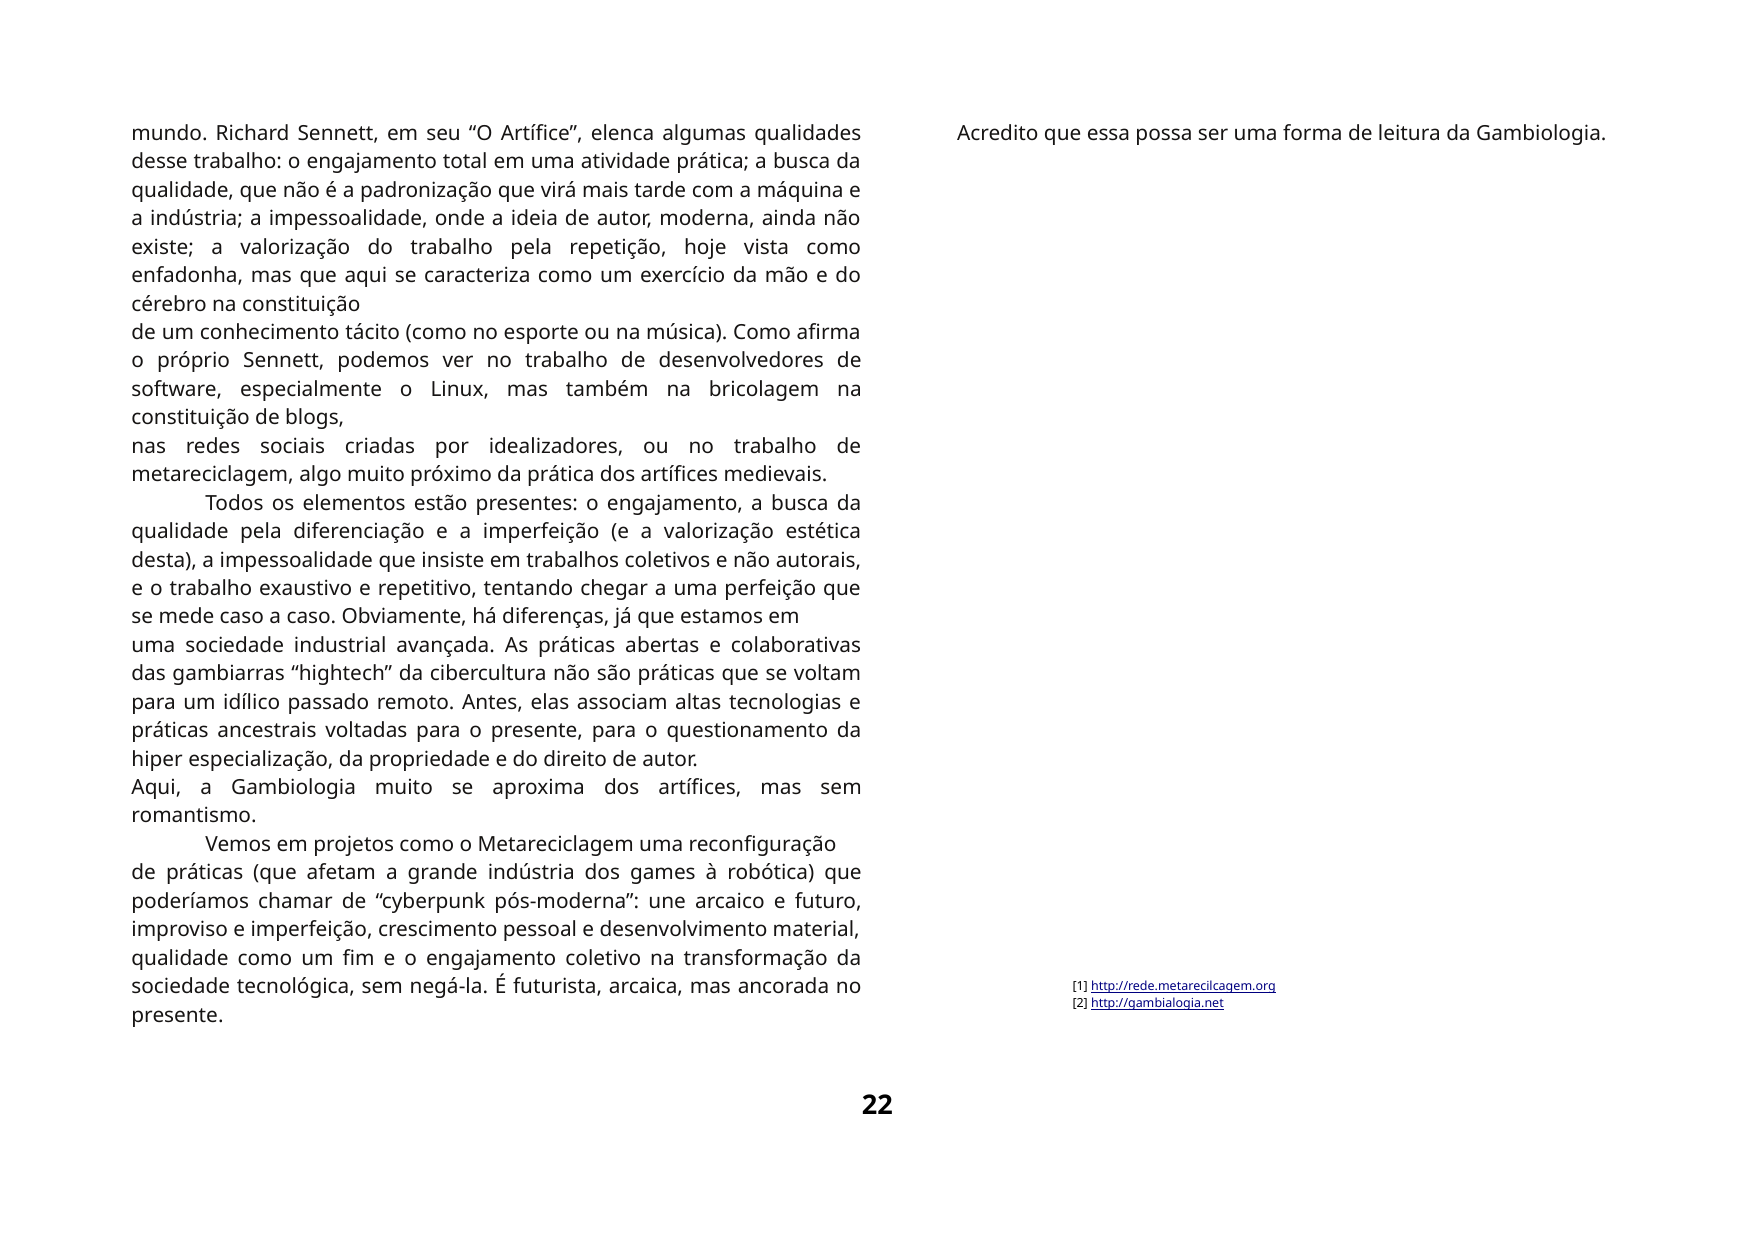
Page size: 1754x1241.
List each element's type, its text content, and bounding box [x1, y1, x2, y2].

text [1] http://rede.metarecilcagem.org [1072, 977, 1628, 994]
text mundo. Richard Sennett, em seu “O Artífice”, elenca algumas qualidades desse trabalho: o engajamento total em uma atividade prática; a busca da qualidade, que não é a padronização que virá mais tarde com a máquina e a indústria; a impessoalidade, onde a ideia de autor, moderna, ainda não existe; a valorização do trabalho pela repetição, hoje vista como enfadonha, mas que aqui se caracteriza como um exercício da mão e do cérebro na constituição [131, 118, 862, 317]
text qualidade como um fim e o engajamento coletivo na transformação da sociedade tecnológica, sem negá-la. É futurista, arcaica, mas ancorada no presente. [131, 943, 862, 1028]
text de um conhecimento tácito (como no esporte ou na música). Como afirma o próprio Sennett, podemos ver no trabalho de desenvolvedores de software, especialmente o Linux, mas também na bricolagem na constituição de blogs, [131, 317, 862, 431]
text Todos os elementos estão presentes: o engajamento, a busca da qualidade pela diferenciação e a imperfeição (e a valorização estética desta), a impessoalidade que insiste em trabalhos coletivos e não autorais, e o trabalho exaustivo e repetitivo, tentando chegar a uma perfeição que se mede caso a caso. Obviamente, há diferenças, já que estamos em [131, 488, 862, 630]
text [2] http://gambialogia.net [1072, 994, 1628, 1011]
text Vemos em projetos como o Metareciclagem uma reconfiguração [131, 829, 862, 857]
text nas redes sociais criadas por idealizadores, ou no trabalho de metareciclagem, algo muito próximo da prática dos artífices medievais. [131, 431, 862, 488]
text de práticas (que afetam a grande indústria dos games à robótica) que poderíamos chamar de “cyberpunk pós-moderna”: une arcaico e futuro, improviso e imperfeição, crescimento pessoal e desenvolvimento material, [131, 857, 862, 943]
text uma sociedade industrial avançada. As práticas abertas e colaborativas das gambiarras “hightech” da cibercultura não são práticas que se voltam para um idílico passado remoto. Antes, elas associam altas tecnologias e práticas ancestrais voltadas para o presente, para o questionamento da hiper especialização, da propriedade e do direito de autor. [131, 630, 862, 772]
text Aqui, a Gambiologia muito se aproxima dos artífices, mas sem romantismo. [131, 772, 862, 829]
text Acredito que essa possa ser uma forma de leitura da Gambiologia. [883, 118, 1650, 147]
